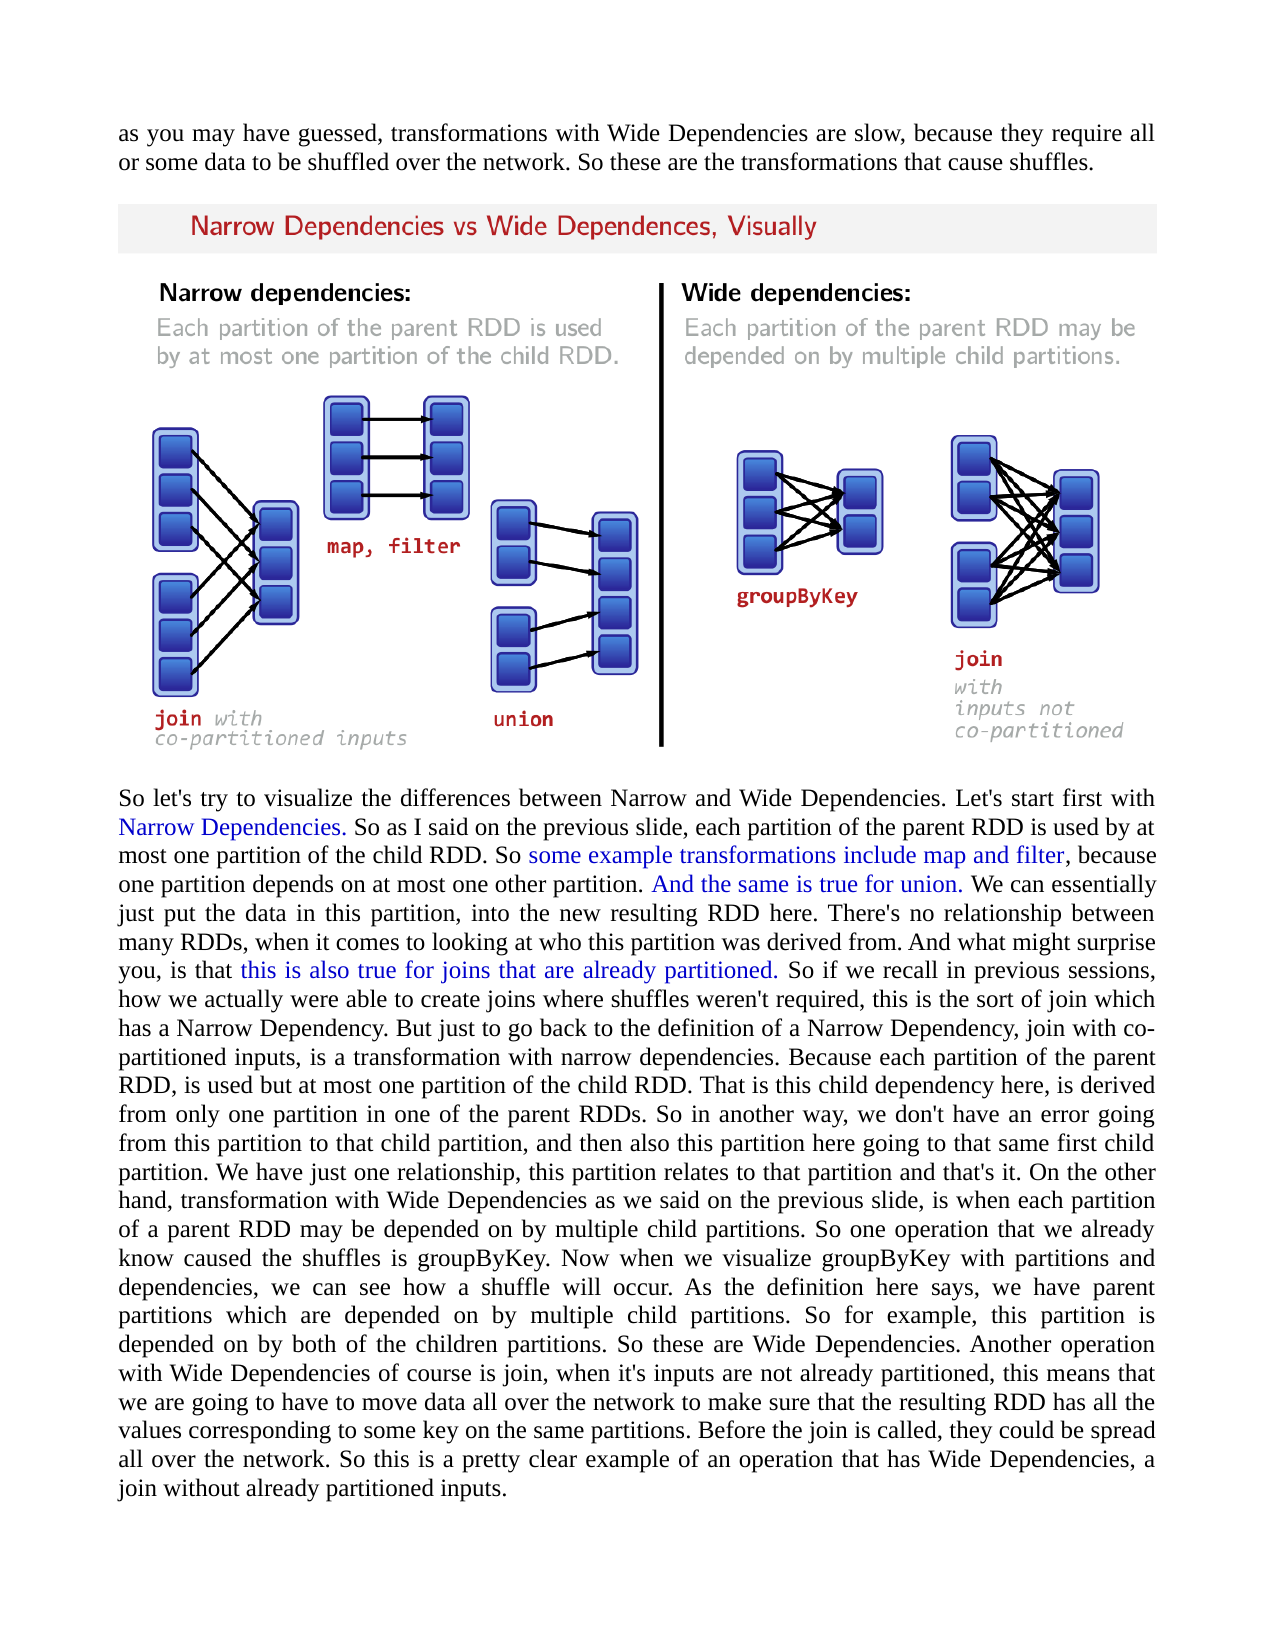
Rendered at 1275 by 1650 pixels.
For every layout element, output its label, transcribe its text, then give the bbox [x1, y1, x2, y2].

text So let's try to visualize the differences between Narrow and Wide Dependencies. Let's start first with Narrow Dependencies. So as I said on the previous slide, each partition of the parent RDD is used by at most one partition of the child RDD. So some example transformations include map and filter, because one partition depends on at most one other partition. And the same is true for union. We can essentially just put the data in this partition, into the new resulting RDD here. There's no relationship between many RDDs, when it comes to looking at who this partition was derived from. And what might surprise you, is that this is also true for joins that are already partitioned. So if we recall in previous sessions, how we actually were able to create joins where shuffles weren't required, this is the sort of join which has a Narrow Dependency. But just to go back to the definition of a Narrow Dependency, join with co-partitioned inputs, is a transformation with narrow dependencies. Because each partition of the parent RDD, is used but at most one partition of the child RDD. That is this child dependency here, is derived from only one partition in one of the parent RDDs. So in another way, we don't have an error going from this partition to that child partition, and then also this partition here going to that same first child partition. We have just one relationship, this partition relates to that partition and that's it. On the other hand, transformation with Wide Dependencies as we said on the previous slide, is when each partition of a parent RDD may be depended on by multiple child partitions. So one operation that we already know caused the shuffles is groupByKey. Now when we visualize groupByKey with partitions and dependencies, we can see how a shuffle will occur. As the definition here says, we have parent partitions which are depended on by multiple child partitions. So for example, this partition is depended on by both of the children partitions. So these are Wide Dependencies. Another operation with Wide Dependencies of course is join, when it's inputs are not already partitioned, this means that we are going to have to move data all over the network to make sure that the resulting RDD has all the values corresponding to some key on the same partitions. Before the join is called, they could be spread all over the network. So this is a pretty clear example of an operation that has Wide Dependencies, a join without already partitioned inputs. [118, 783, 1157, 1502]
picture [118, 204, 1157, 755]
text as you may have guessed, transformations with Wide Dependencies are slow, because they require all or some data to be shuffled over the network. So these are the transformations that cause shuffles. [118, 118, 1157, 176]
